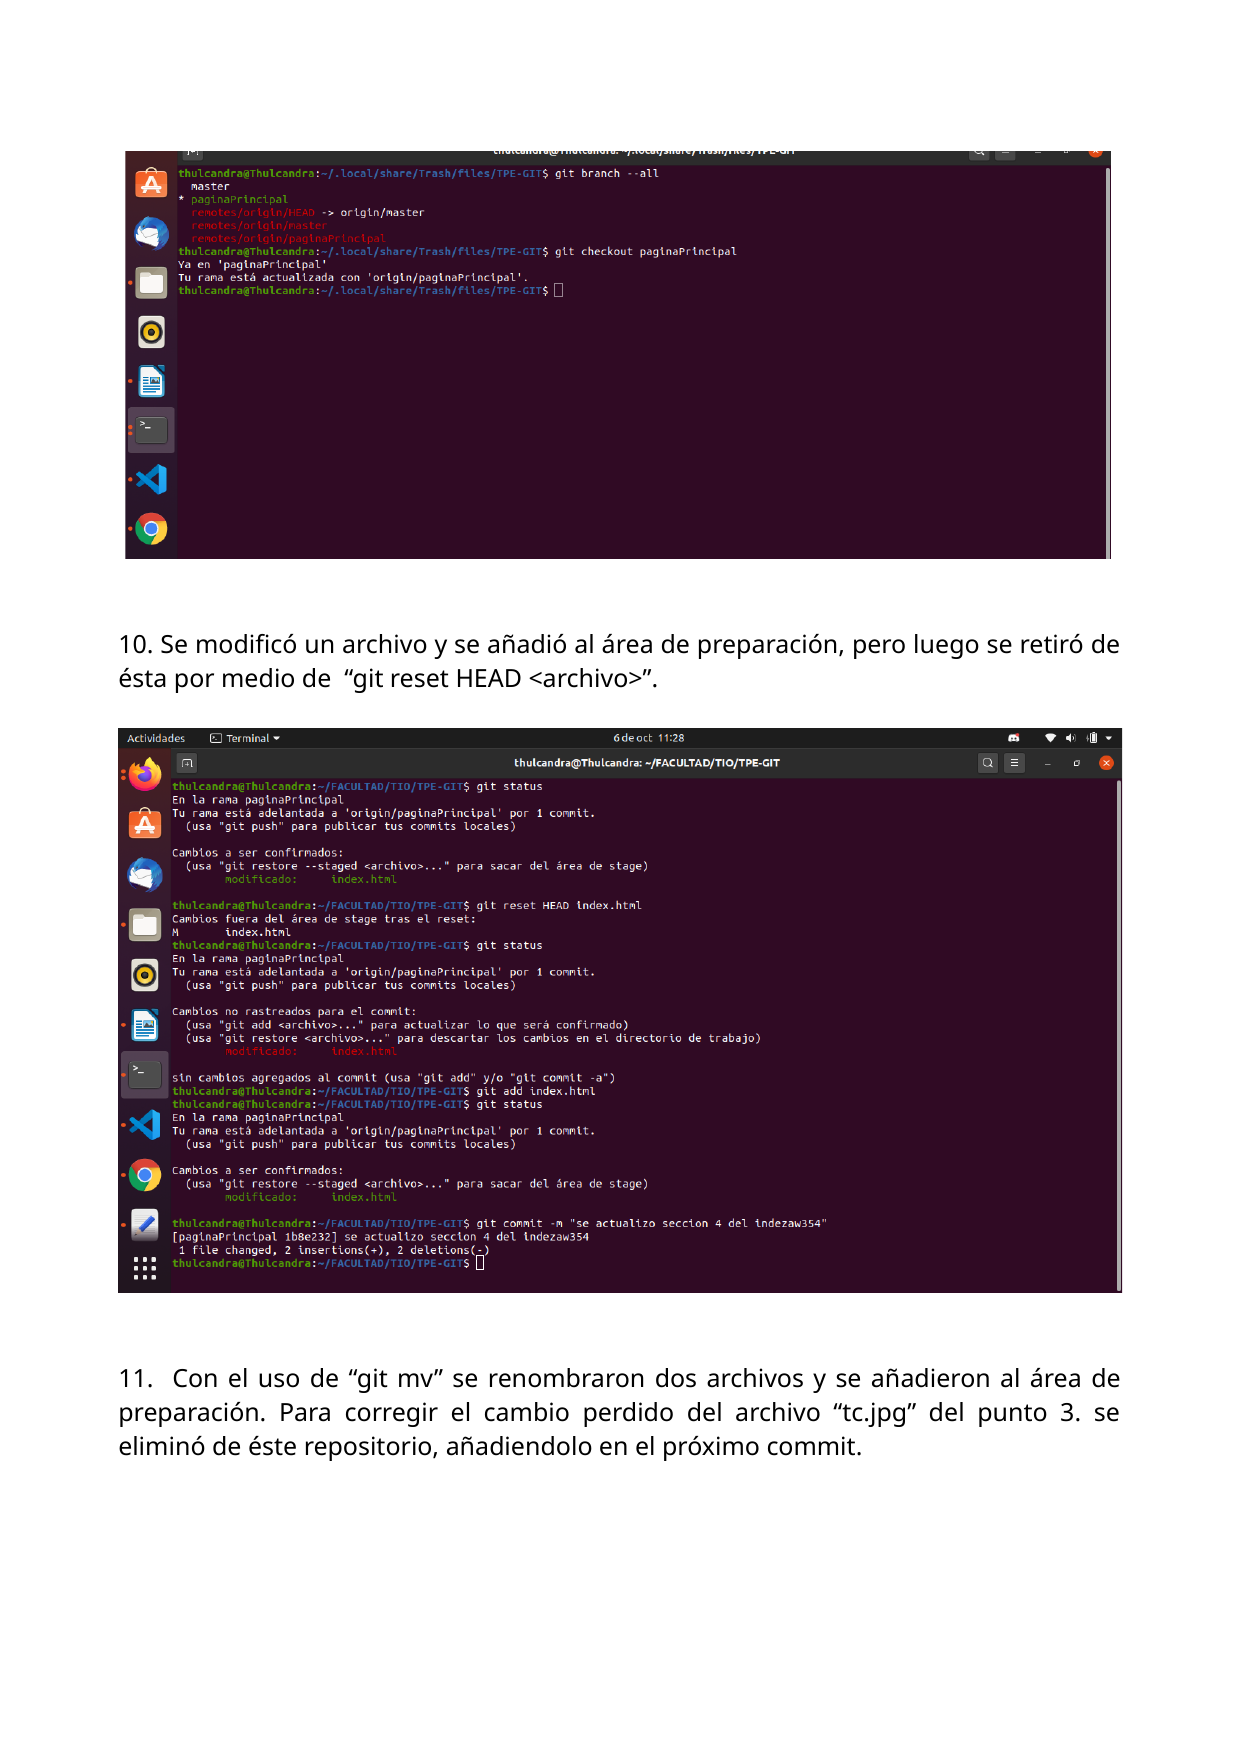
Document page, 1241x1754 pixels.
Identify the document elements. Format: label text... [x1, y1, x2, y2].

picture [118, 728, 1123, 1293]
text 10. Se modificó un archivo y se añadió al área de preparación, pero luego se retiró de ésta por medio de “git reset HEAD <archivo>”. [118, 626, 1122, 694]
text 11. Con el uso de “git mv” se renombraron dos archivos y se añadieron al área de preparación. Para corregir el cambio perdido del archivo “tc.jpg” del punto 3. se eliminó de éste repositorio, añadiendolo en el próximo commit. [118, 1361, 1122, 1463]
